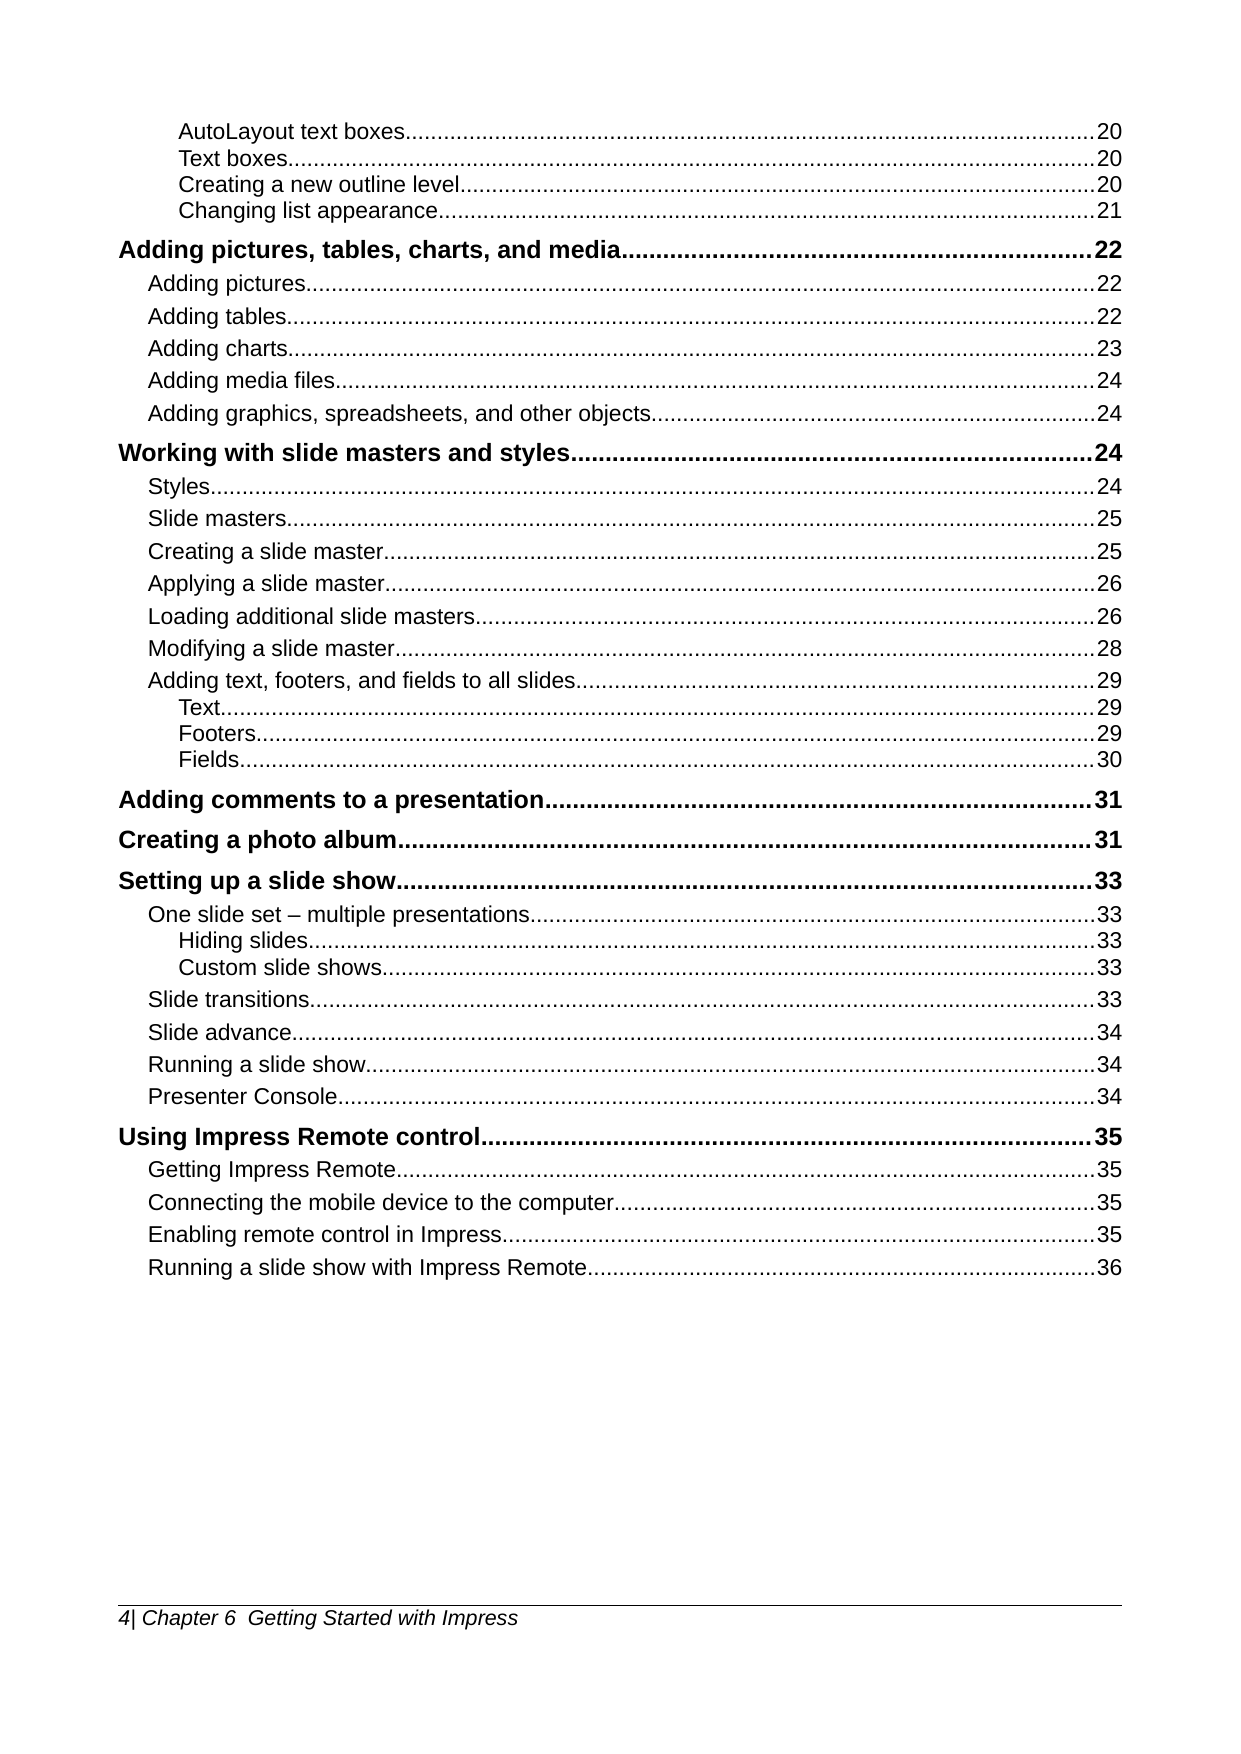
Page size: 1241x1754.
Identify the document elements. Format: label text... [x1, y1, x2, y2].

text Changing list appearance 21 [178, 197, 1122, 223]
text Adding text, footers, and fields to all slides 29 [148, 667, 1122, 694]
text Footers 29 [178, 720, 1122, 746]
text Adding pictures, tables, charts, and media 22 [118, 236, 1122, 264]
text Slide masters 25 [148, 505, 1122, 532]
text Styles 24 [148, 473, 1122, 499]
text AutoLayout text boxes 20 [178, 118, 1122, 144]
text Applying a slide master 26 [148, 570, 1122, 597]
text Running a slide show 34 [148, 1051, 1122, 1077]
text Slide transitions 33 [148, 986, 1122, 1012]
text Creating a slide master 25 [148, 538, 1122, 564]
text Adding media files 24 [148, 367, 1122, 394]
text Fields 30 [178, 746, 1122, 773]
text Getting Impress Remote 35 [148, 1156, 1122, 1183]
text Modifying a slide master 28 [148, 635, 1122, 661]
text Adding graphics, spreadsheets, and other objects 24 [148, 400, 1122, 426]
text Creating a new outline level 20 [178, 171, 1122, 197]
text Hiding slides 33 [178, 927, 1122, 954]
text Creating a photo album 31 [118, 826, 1122, 854]
text One slide set – multiple presentations 33 [148, 901, 1122, 927]
text Adding comments to a presentation 31 [118, 785, 1122, 813]
text Slide advance 34 [148, 1018, 1122, 1045]
text Setting up a slide show 33 [118, 866, 1122, 895]
text Connecting the mobile device to the computer 35 [148, 1189, 1122, 1215]
text Custom slide shows 33 [178, 954, 1122, 980]
text Adding tables 22 [148, 303, 1122, 329]
text Enabling remote control in Impress 35 [148, 1221, 1122, 1248]
text Text boxes 20 [178, 144, 1122, 171]
text Adding charts 23 [148, 335, 1122, 361]
text Using Impress Remote control 35 [118, 1122, 1122, 1150]
text Adding pictures 22 [148, 270, 1122, 297]
text Presenter Console 34 [148, 1083, 1122, 1110]
text Loading additional slide masters 26 [148, 603, 1122, 629]
text Working with slide masters and styles 24 [118, 438, 1122, 467]
text Text 29 [178, 694, 1122, 720]
text Running a slide show with Impress Remote 36 [148, 1254, 1122, 1280]
